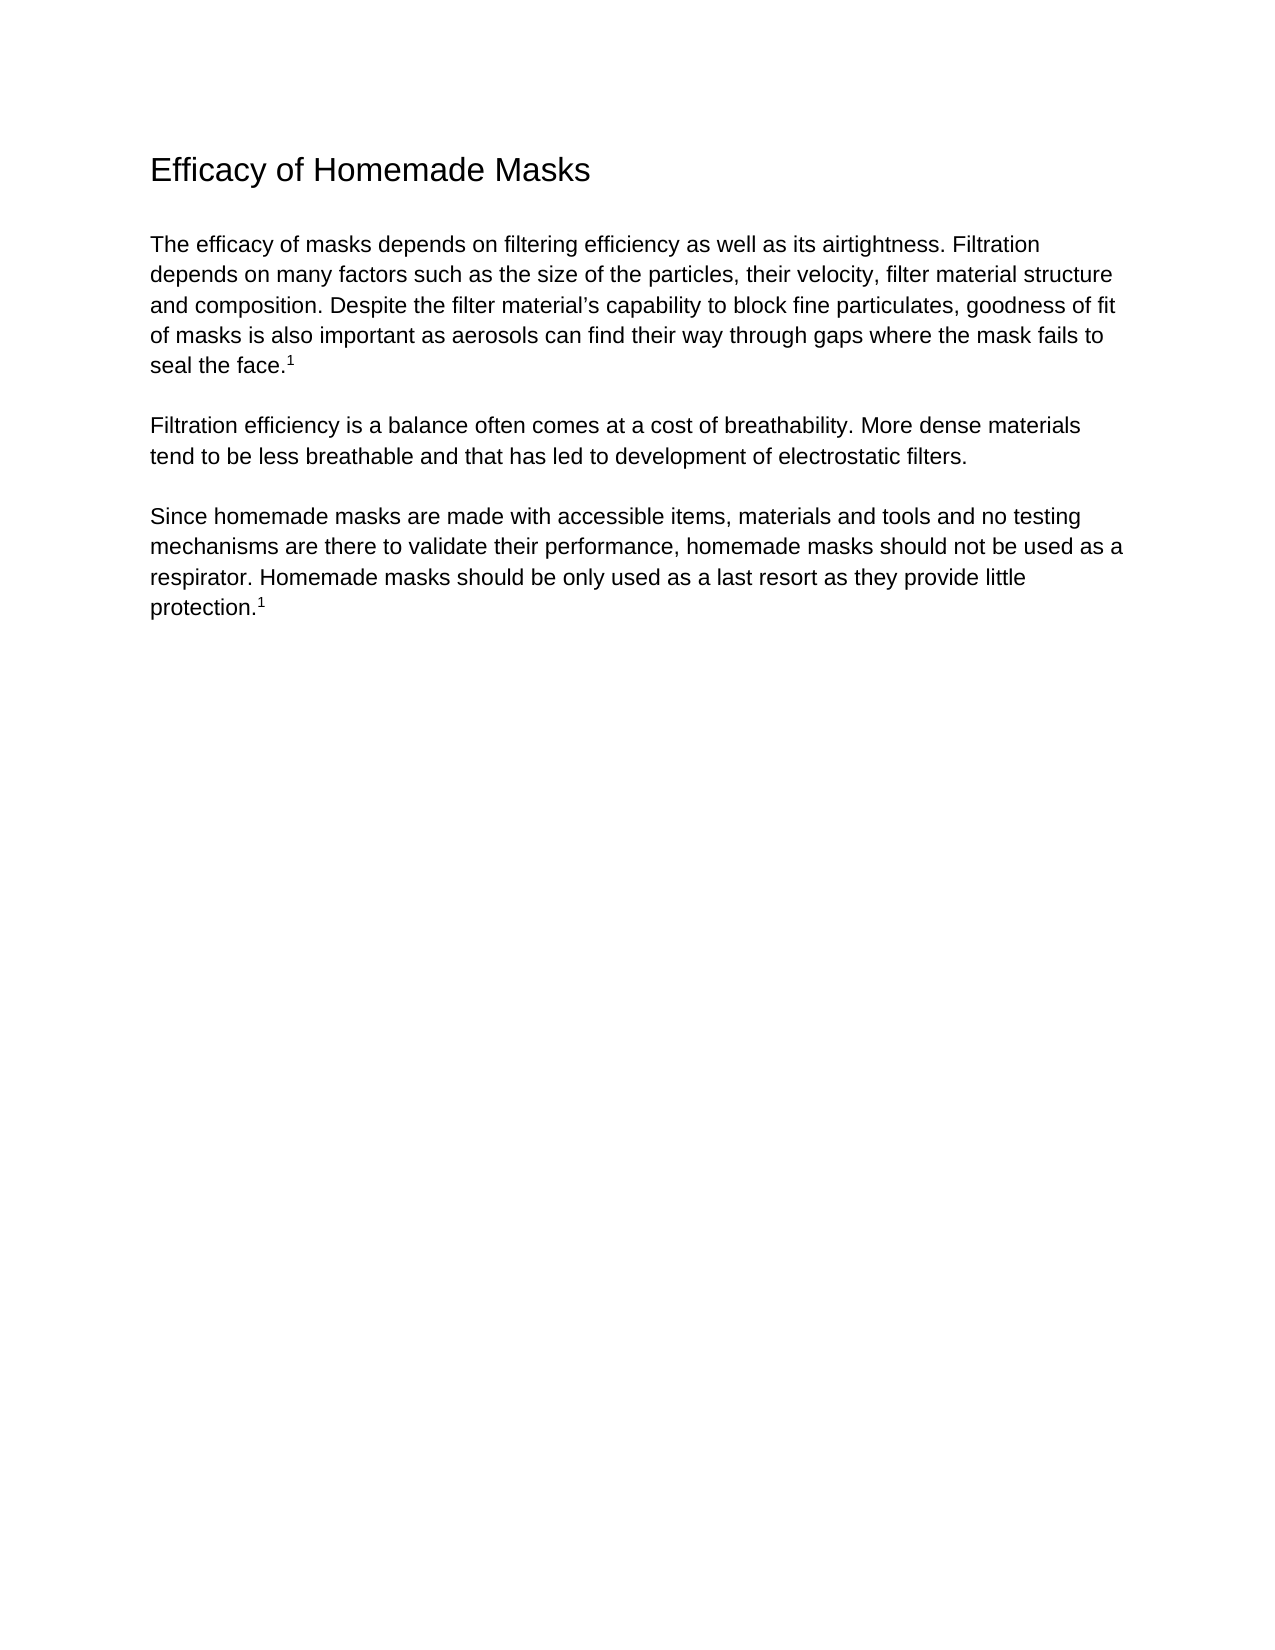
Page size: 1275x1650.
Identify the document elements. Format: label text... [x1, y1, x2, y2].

subtitle Efficacy of Homemade Masks [150, 150, 1125, 188]
text Since homemade masks are made with accessible items, materials and tools and no testing mechanisms are there to validate their performance, homemade masks should not be used as a respirator. Homemade masks should be only used as a last resort as they provide little protection.1 [150, 503, 1125, 620]
text Filtration efficiency is a balance often comes at a cost of breathability. More dense materials tend to be less breathable and that has led to development of electrostatic filters. [150, 412, 1125, 469]
text The efficacy of masks depends on filtering efficiency as well as its airtightness. Filtration depends on many factors such as the size of the particles, their velocity, filter material structure and composition. Despite the filter material’s capability to block fine particulates, goodness of fit of masks is also important as aerosols can find their way through gaps where the mask fails to seal the face.1 [150, 231, 1125, 378]
